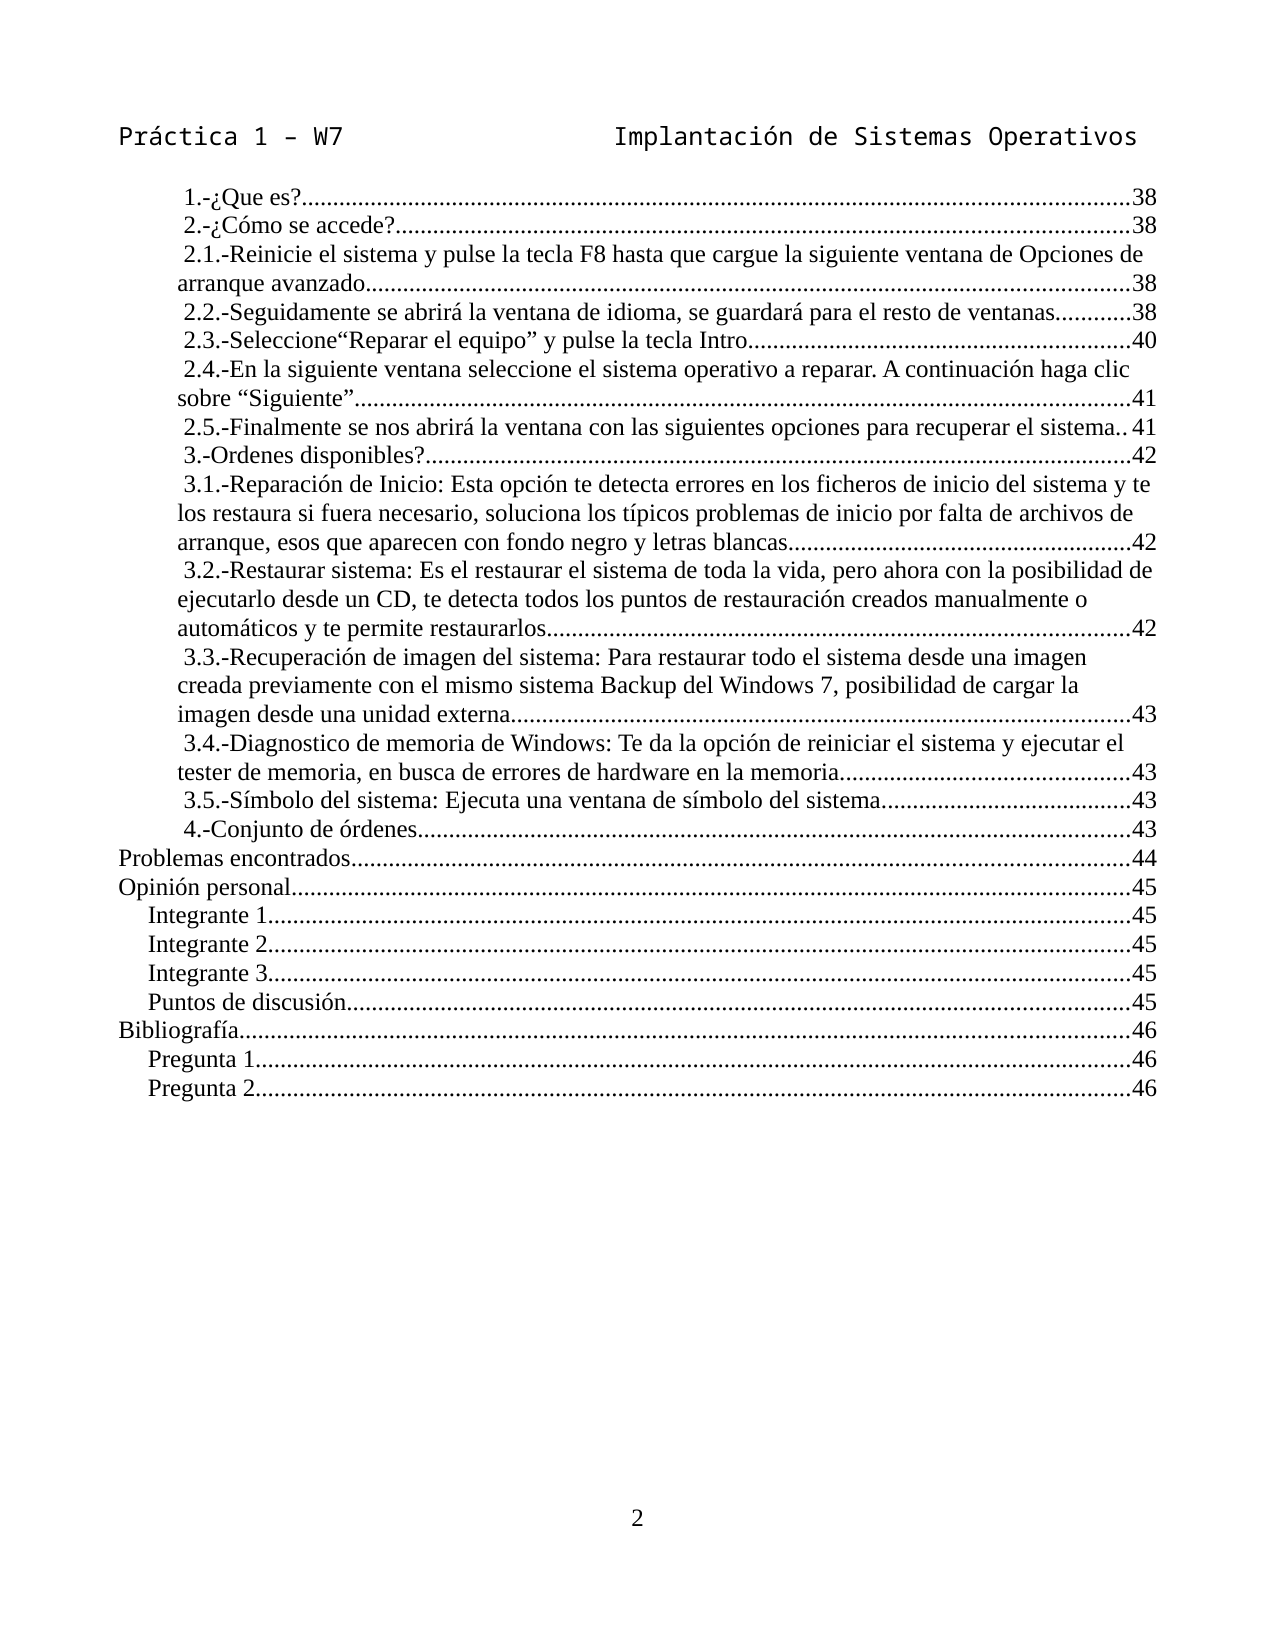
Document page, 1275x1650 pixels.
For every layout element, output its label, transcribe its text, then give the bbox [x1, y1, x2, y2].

text 3.4.-Diagnostico de memoria de Windows: Te da la opción de reiniciar el sistema y ejecutar el tester de memoria, en busca de errores de hardware en la memoria. 43 [177, 728, 1157, 785]
text 2.5.-Finalmente se nos abrirá la ventana con las siguientes opciones para recuperar el sistema. 41 [177, 412, 1157, 440]
text 4.-Conjunto de órdenes 43 [177, 814, 1157, 843]
text 3.2.-Restaurar sistema: Es el restaurar el sistema de toda la vida, pero ahora con la posibilidad de ejecutarlo desde un CD, te detecta todos los puntos de restauración creados manualmente o automáticos y te permite restaurarlos. 42 [177, 555, 1157, 642]
text Integrante 1 45 [148, 900, 1157, 929]
text Bibliografía 46 [118, 1015, 1157, 1044]
text 2.2.-Seguidamente se abrirá la ventana de idioma, se guardará para el resto de ventanas. 38 [177, 297, 1157, 325]
text Integrante 3 45 [148, 958, 1157, 987]
text 2.4.-En la siguiente ventana seleccione el sistema operativo a reparar. A continuación haga clic sobre “Siguiente” 41 [177, 354, 1157, 412]
text 3.-Ordenes disponibles? 42 [177, 440, 1157, 469]
text Problemas encontrados 44 [118, 843, 1157, 872]
text 3.5.-Símbolo del sistema: Ejecuta una ventana de símbolo del sistema. 43 [177, 785, 1157, 814]
text Pregunta 2 46 [148, 1073, 1157, 1102]
text 2.1.-Reinicie el sistema y pulse la tecla F8 hasta que cargue la siguiente ventana de Opciones de arranque avanzado. 38 [177, 239, 1157, 297]
text 3.1.-Reparación de Inicio: Esta opción te detecta errores en los ficheros de inicio del sistema y te los restaura si fuera necesario, soluciona los típicos problemas de inicio por falta de archivos de arranque, esos que aparecen con fondo negro y letras blancas. 42 [177, 469, 1157, 555]
text Puntos de discusión 45 [148, 987, 1157, 1015]
text Pregunta 1 46 [148, 1044, 1157, 1073]
text 2.3.-Seleccione“Reparar el equipo” y pulse la tecla Intro. 40 [177, 325, 1157, 354]
text Opinión personal 45 [118, 872, 1157, 900]
text Integrante 2 45 [148, 929, 1157, 958]
text 1.-¿Que es? 38 [177, 182, 1157, 210]
text 2.-¿Cómo se accede? 38 [177, 210, 1157, 239]
text 3.3.-Recuperación de imagen del sistema: Para restaurar todo el sistema desde una imagen creada previamente con el mismo sistema Backup del Windows 7, posibilidad de cargar la imagen desde una unidad externa. 43 [177, 642, 1157, 728]
